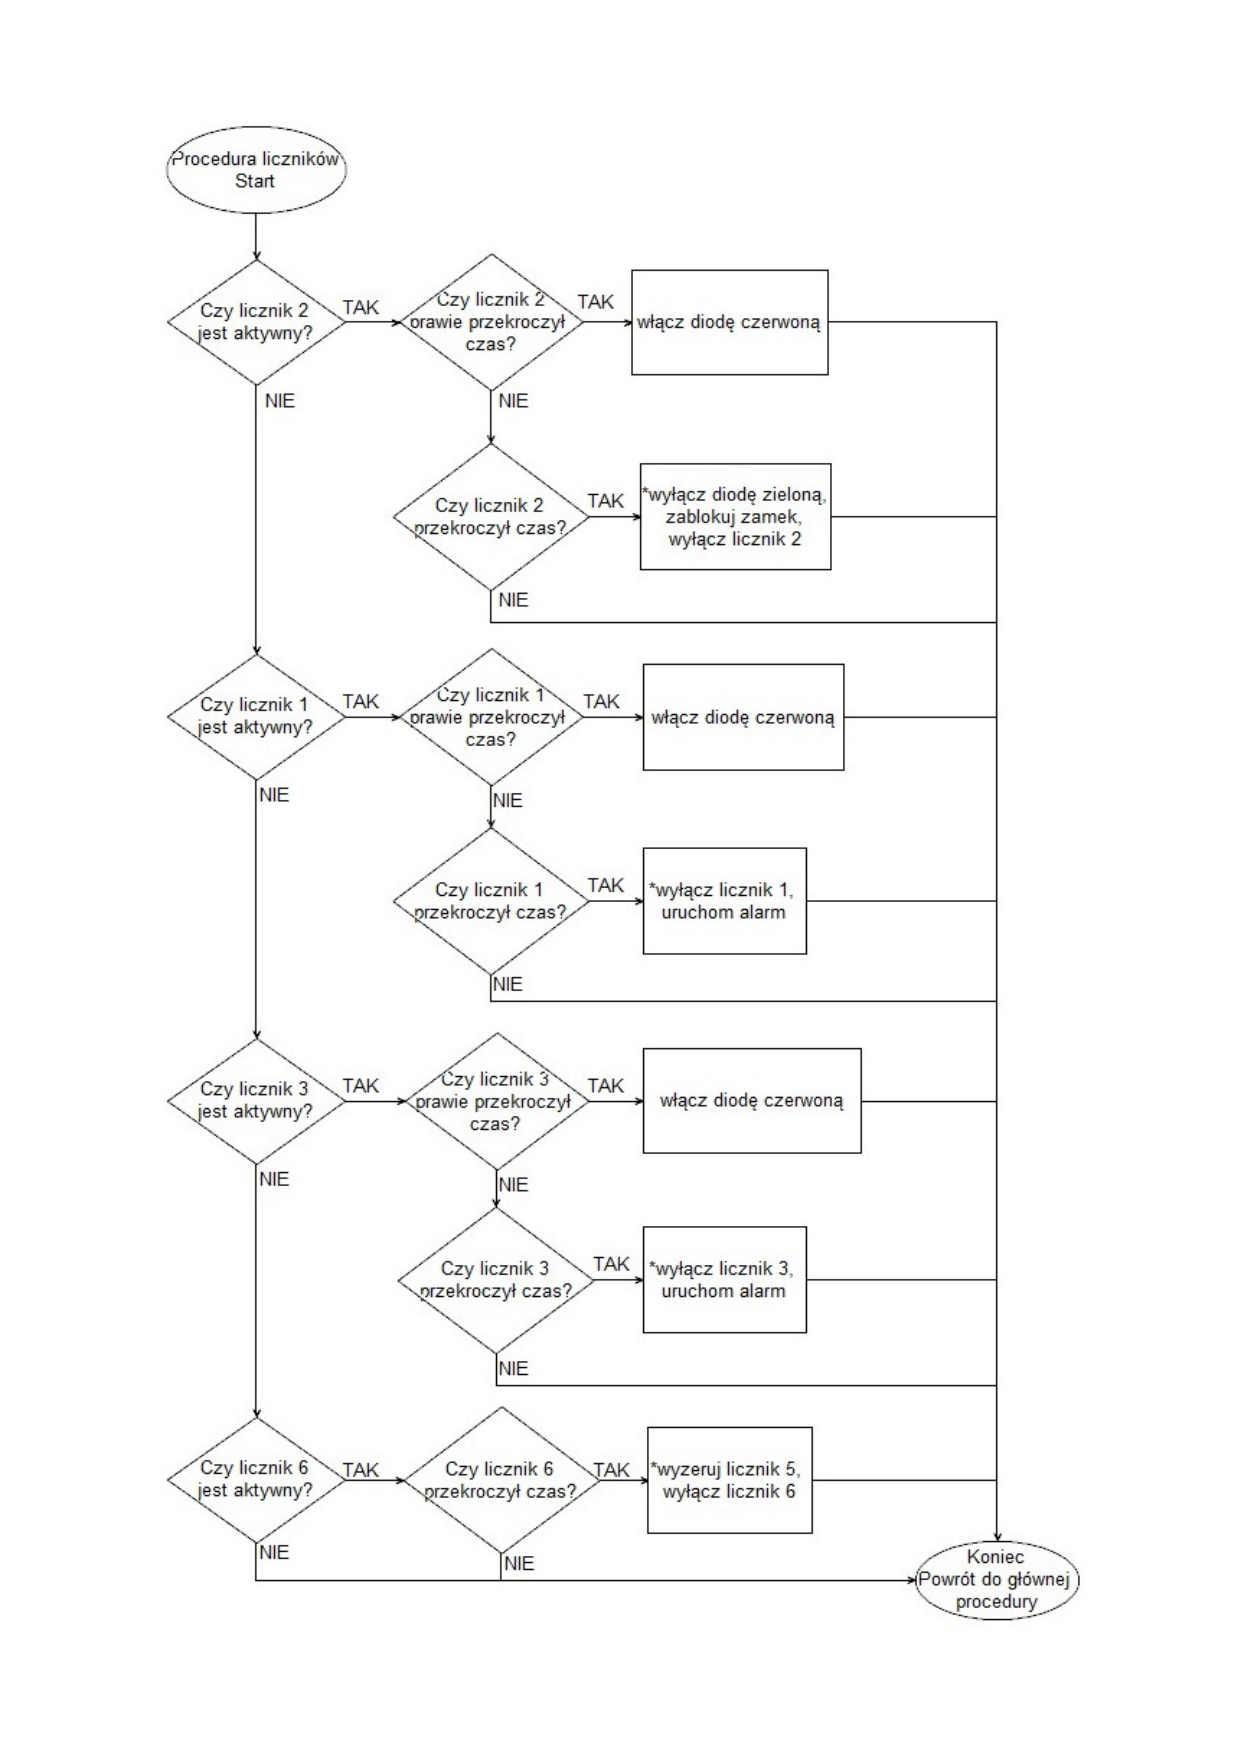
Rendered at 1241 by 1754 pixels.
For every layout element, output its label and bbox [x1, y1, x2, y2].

picture [140, 118, 1100, 1633]
